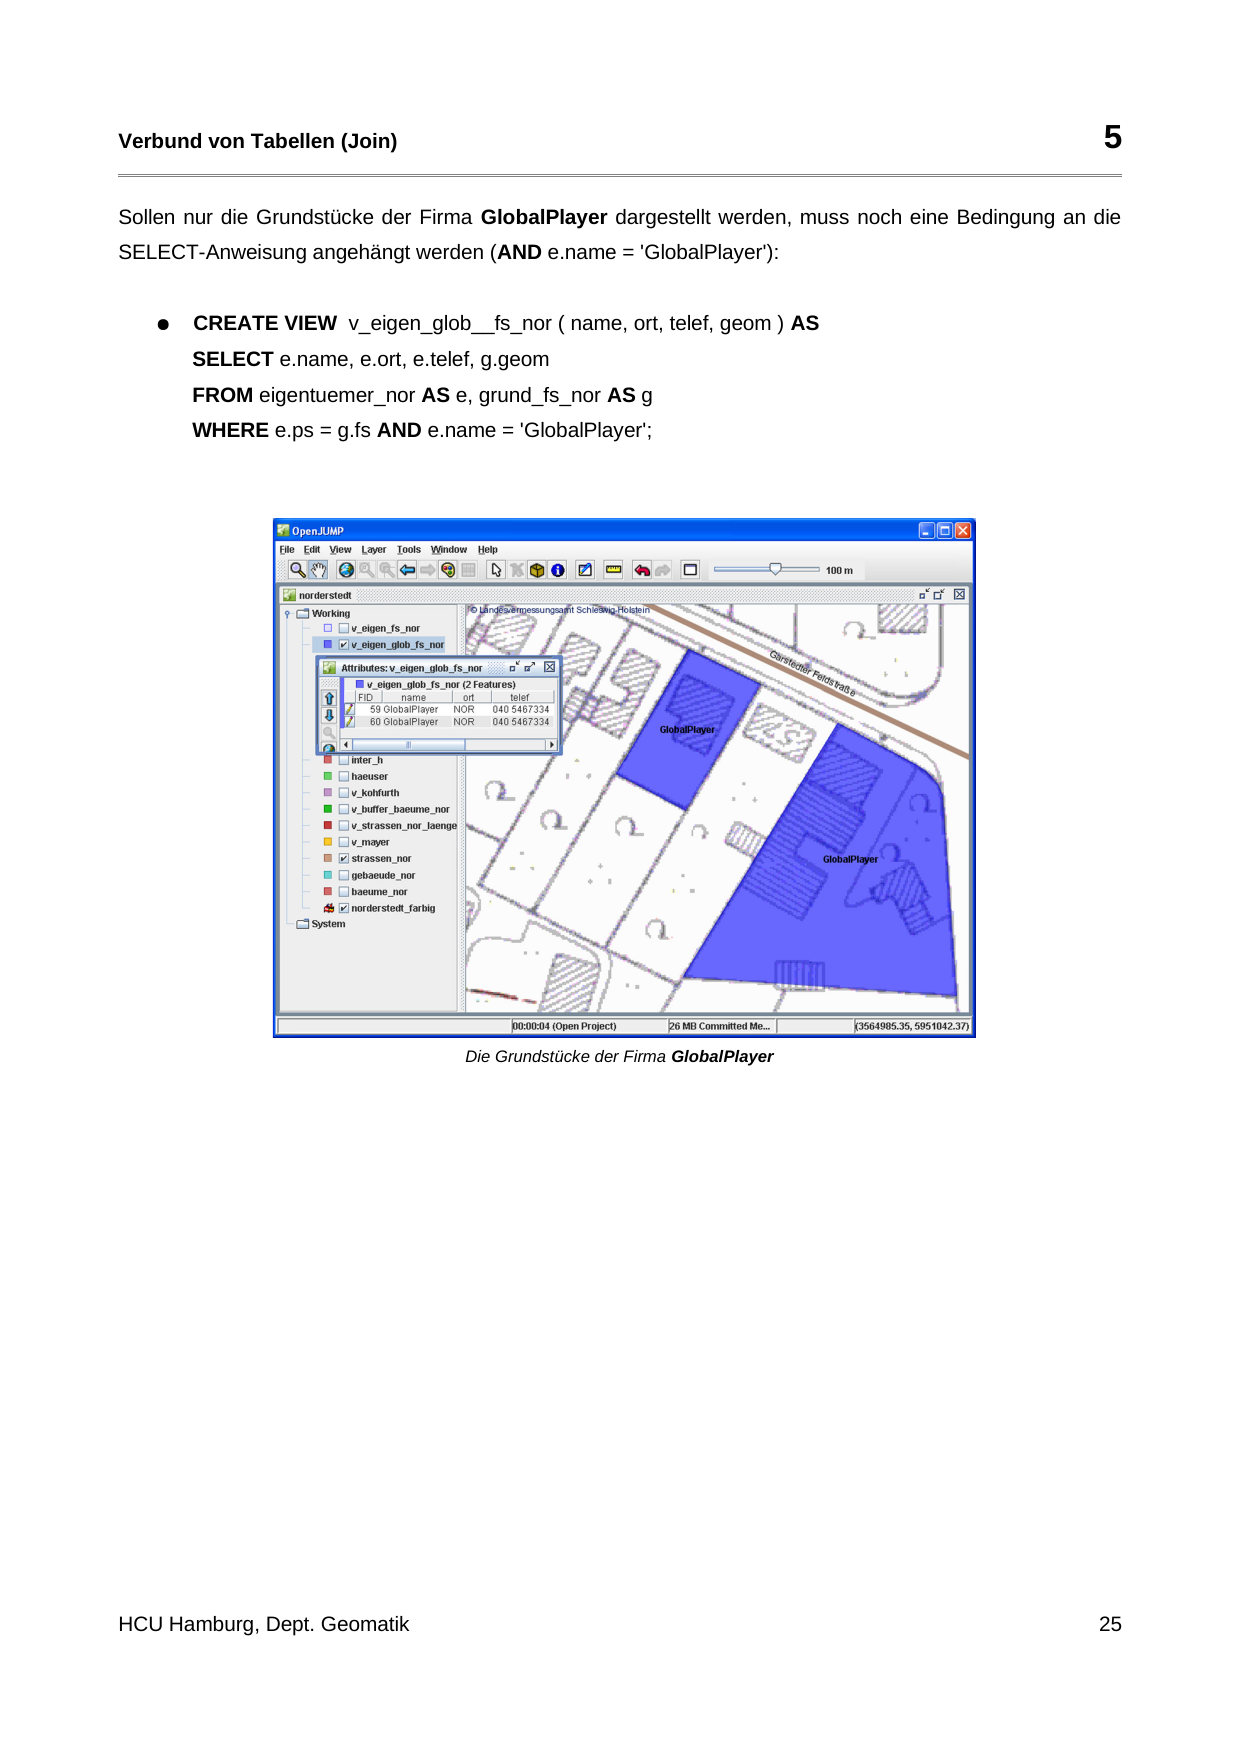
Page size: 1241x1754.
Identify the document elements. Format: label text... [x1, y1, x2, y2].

text FROM eigentuemer_nor AS e, grund_fs_nor AS g [192, 383, 1122, 407]
text WHERE e.ps = g.fs AND e.name = 'GlobalPlayer'; [192, 419, 1122, 442]
list CREATE VIEW v_eigen_glob__fs_nor ( name, ort, telef, geom ) AS [156, 312, 1122, 335]
text Sollen nur die Grundstücke der Firma GlobalPlayer dargestellt werden, muss noch eine Bedingung an die SELECT-Anweisung angehängt werden (AND e.name = 'GlobalPlayer'): [118, 206, 1122, 264]
text SELECT e.name, e.ort, e.telef, g.geom [192, 348, 1122, 371]
picture [272, 518, 976, 1038]
text Die Grundstücke der Firma GlobalPlayer [118, 526, 1122, 1066]
